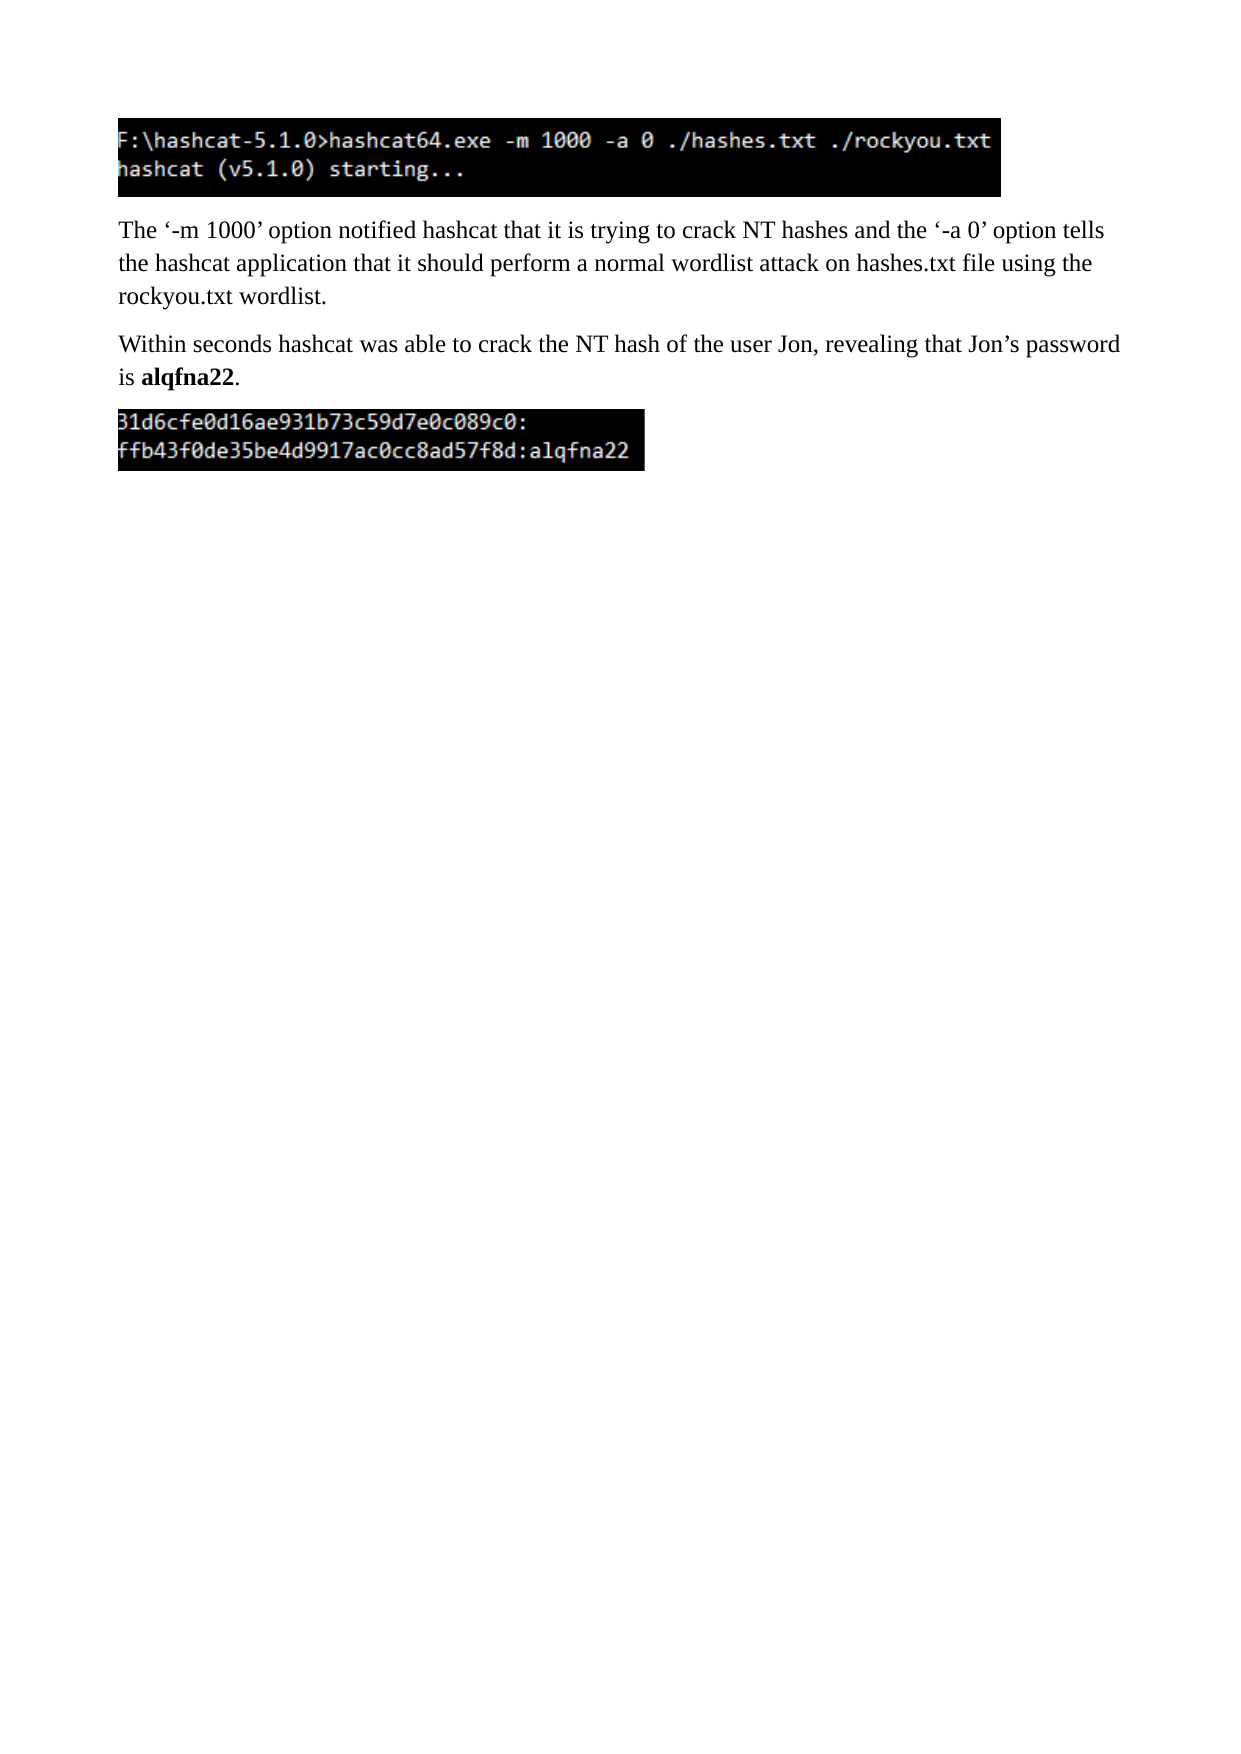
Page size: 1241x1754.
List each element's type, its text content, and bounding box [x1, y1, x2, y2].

text Within seconds hashcat was able to crack the NT hash of the user Jon, revealing that Jon’s password is alqfna22. [118, 329, 1122, 391]
text The ‘-m 1000’ option notified hashcat that it is trying to crack NT hashes and the ‘-a 0’ option tells the hashcat application that it should perform a normal wordlist attack on hashes.txt file using the rockyou.txt wordlist. [118, 215, 1122, 310]
picture [118, 118, 1001, 197]
picture [118, 409, 645, 471]
